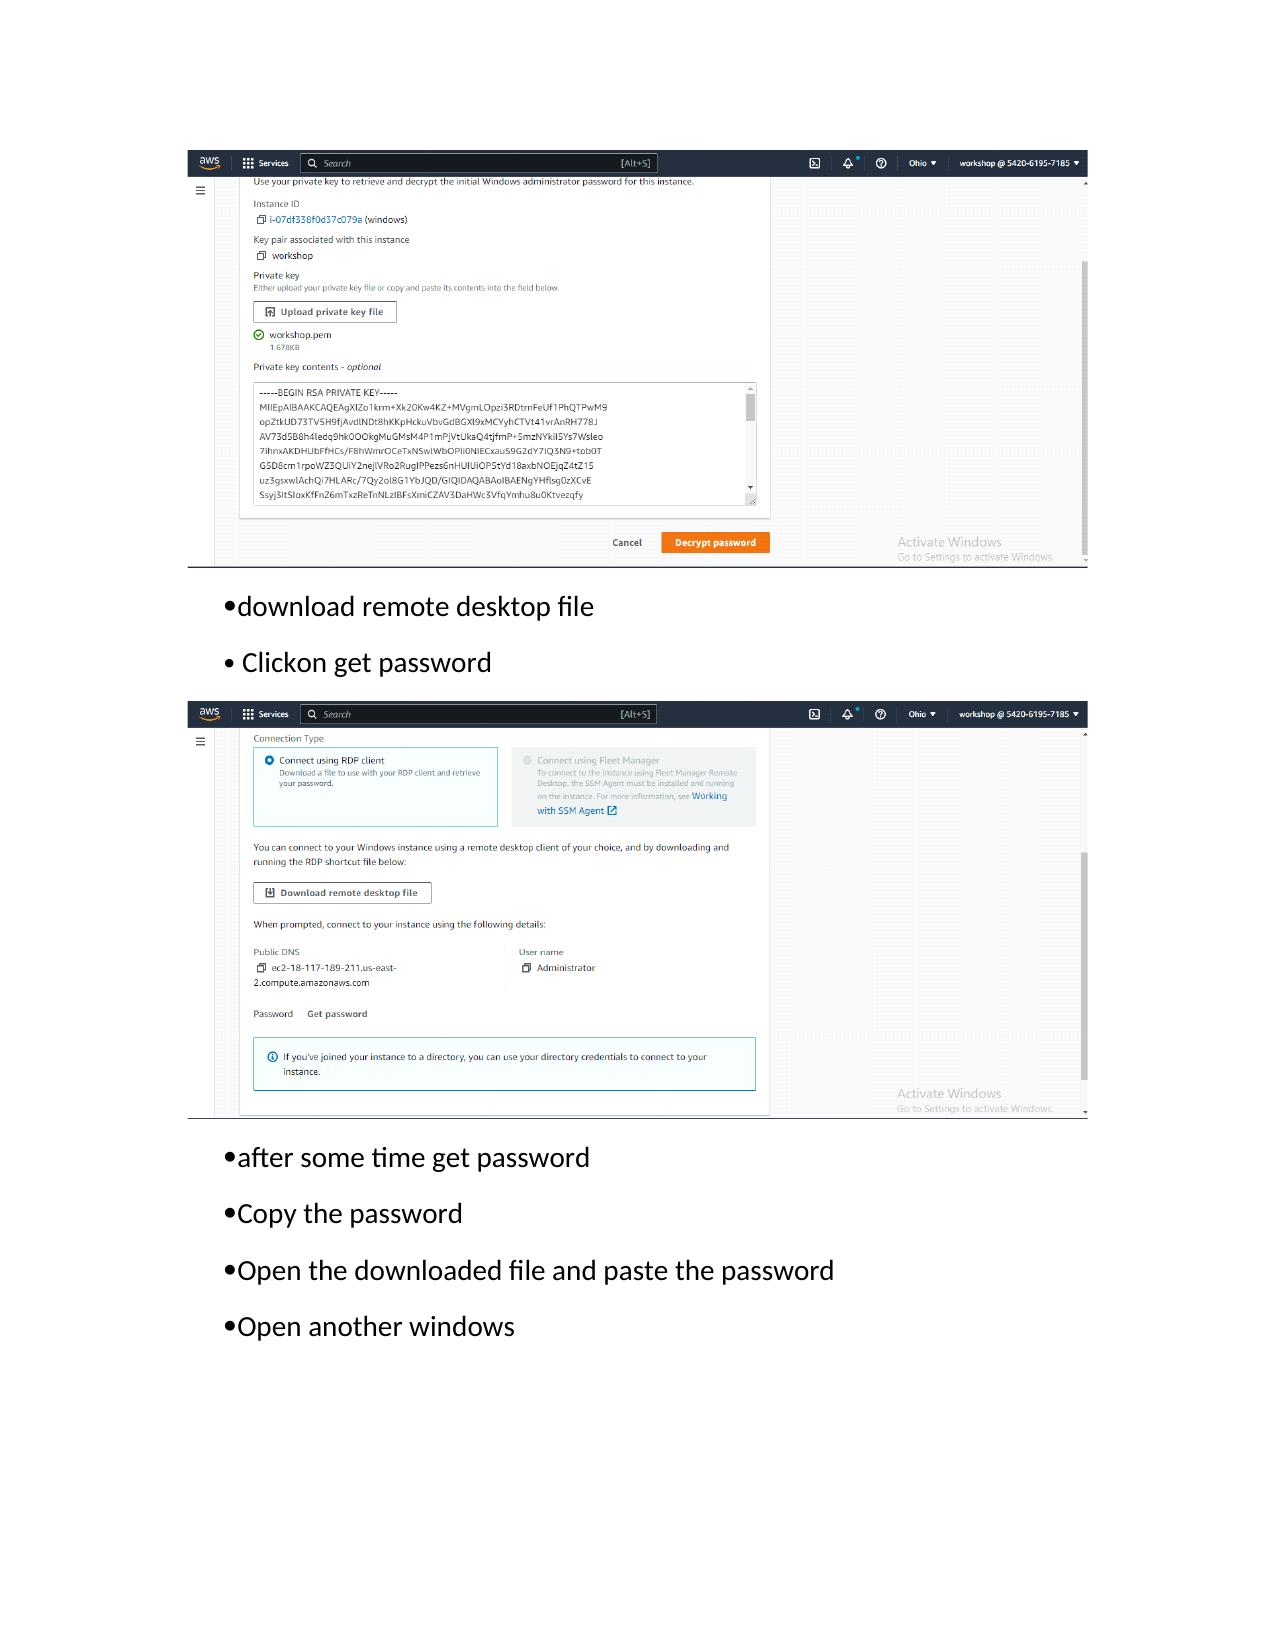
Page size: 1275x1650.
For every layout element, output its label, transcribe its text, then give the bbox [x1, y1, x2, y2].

list Open another windows [225, 1308, 1087, 1344]
list after some time get password [225, 1139, 1087, 1174]
list Open the downloaded file and paste the password [225, 1252, 1087, 1287]
list Copy the password [225, 1195, 1087, 1231]
list Clickon get password [225, 644, 1087, 680]
list download remote desktop file [225, 588, 1087, 624]
